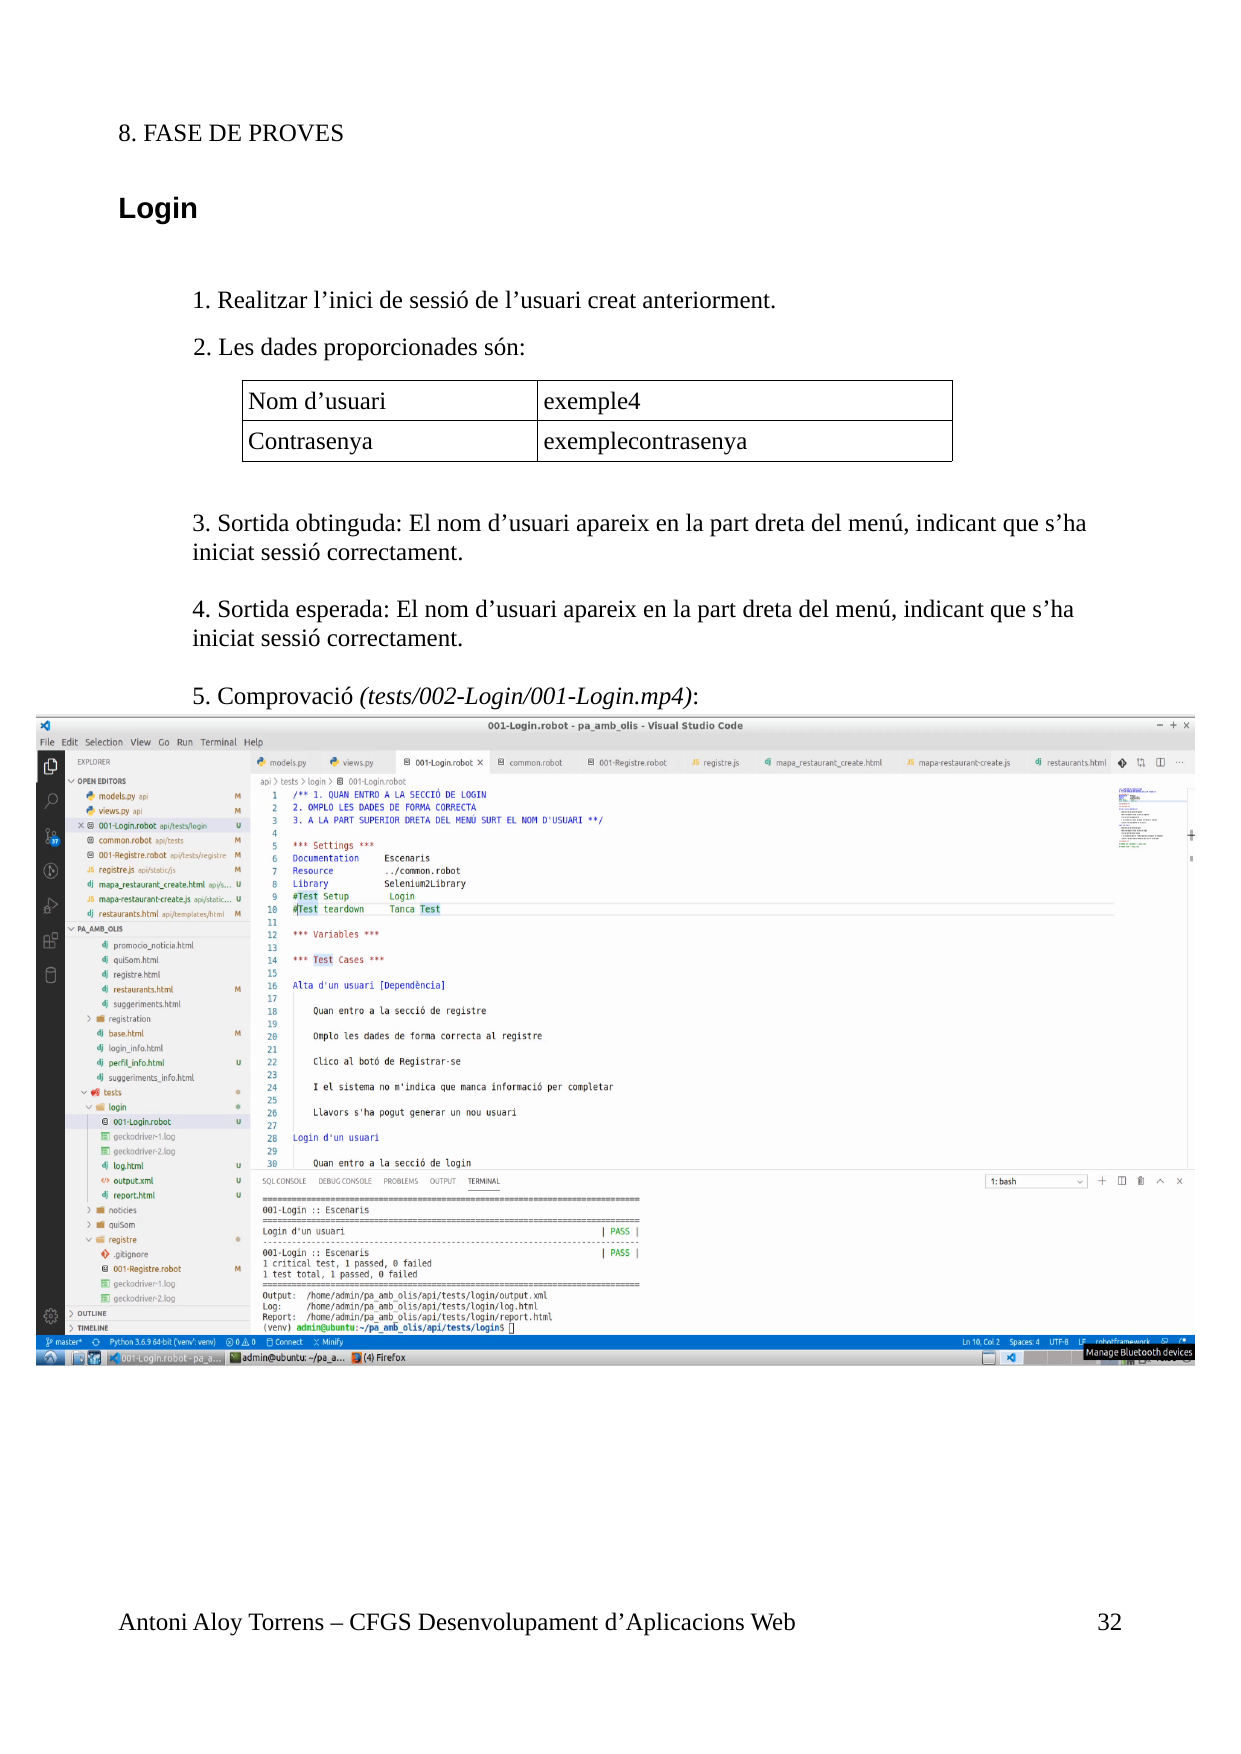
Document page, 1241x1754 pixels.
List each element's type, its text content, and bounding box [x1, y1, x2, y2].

list 2. Les dades proporcionades són: [156, 332, 1122, 361]
table_header exemple4 [538, 381, 952, 420]
text 3. Sortida obtinguda: El nom d’usuari apareix en la part dreta del menú, indicant que s’ha iniciat sessió correctament. [118, 508, 1122, 566]
subtitle Login [118, 191, 1122, 225]
table_header Nom d’usuari [243, 381, 537, 420]
text 5. Comprovació (tests/002-Login/001-Login.mp4): [118, 681, 1122, 709]
text 4. Sortida esperada: El nom d’usuari apareix en la part dreta del menú, indicant que s’ha iniciat sessió correctament. [118, 594, 1122, 652]
table_cell exemplecontrasenya [538, 421, 952, 461]
text 1. Realitzar l’inici de sessió de l’usuari creat anteriorment. [118, 285, 1122, 313]
table_cell Contrasenya [243, 421, 537, 461]
